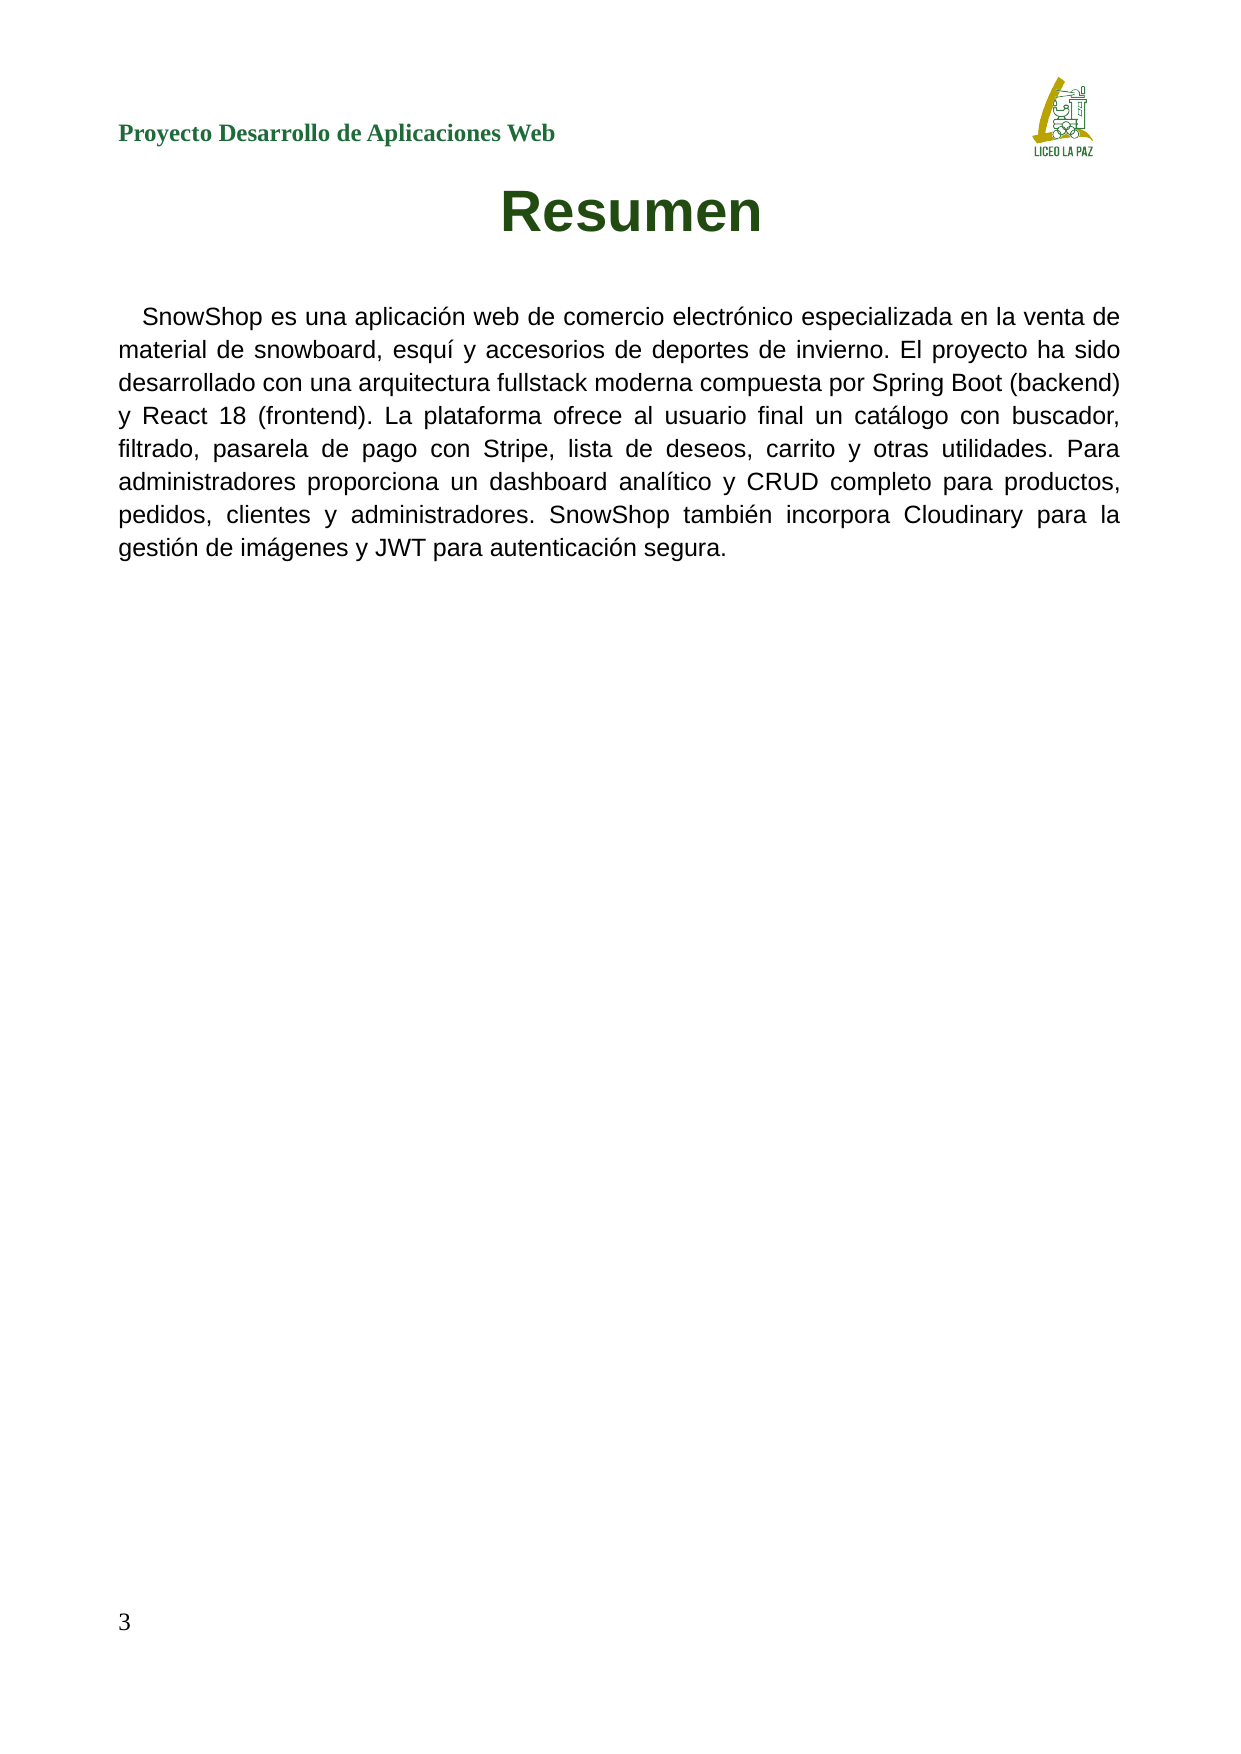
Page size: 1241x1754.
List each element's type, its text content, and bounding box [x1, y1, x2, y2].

subtitle Resumen [118, 177, 1122, 244]
picture [1025, 70, 1100, 165]
text SnowShop es una aplicación web de comercio electrónico especializada en la venta de material de snowboard, esquí y accesorios de deportes de invierno. El proyecto ha sido desarrollado con una arquitectura fullstack moderna compuesta por Spring Boot (backend) y React 18 (frontend). La plataforma ofrece al usuario final un catálogo con buscador, filtrado, pasarela de pago con Stripe, lista de deseos, carrito y otras utilidades. Para administradores proporciona un dashboard analítico y CRUD completo para productos, pedidos, clientes y administradores. SnowShop también incorpora Cloudinary para la gestión de imágenes y JWT para autenticación segura. [118, 302, 1122, 562]
